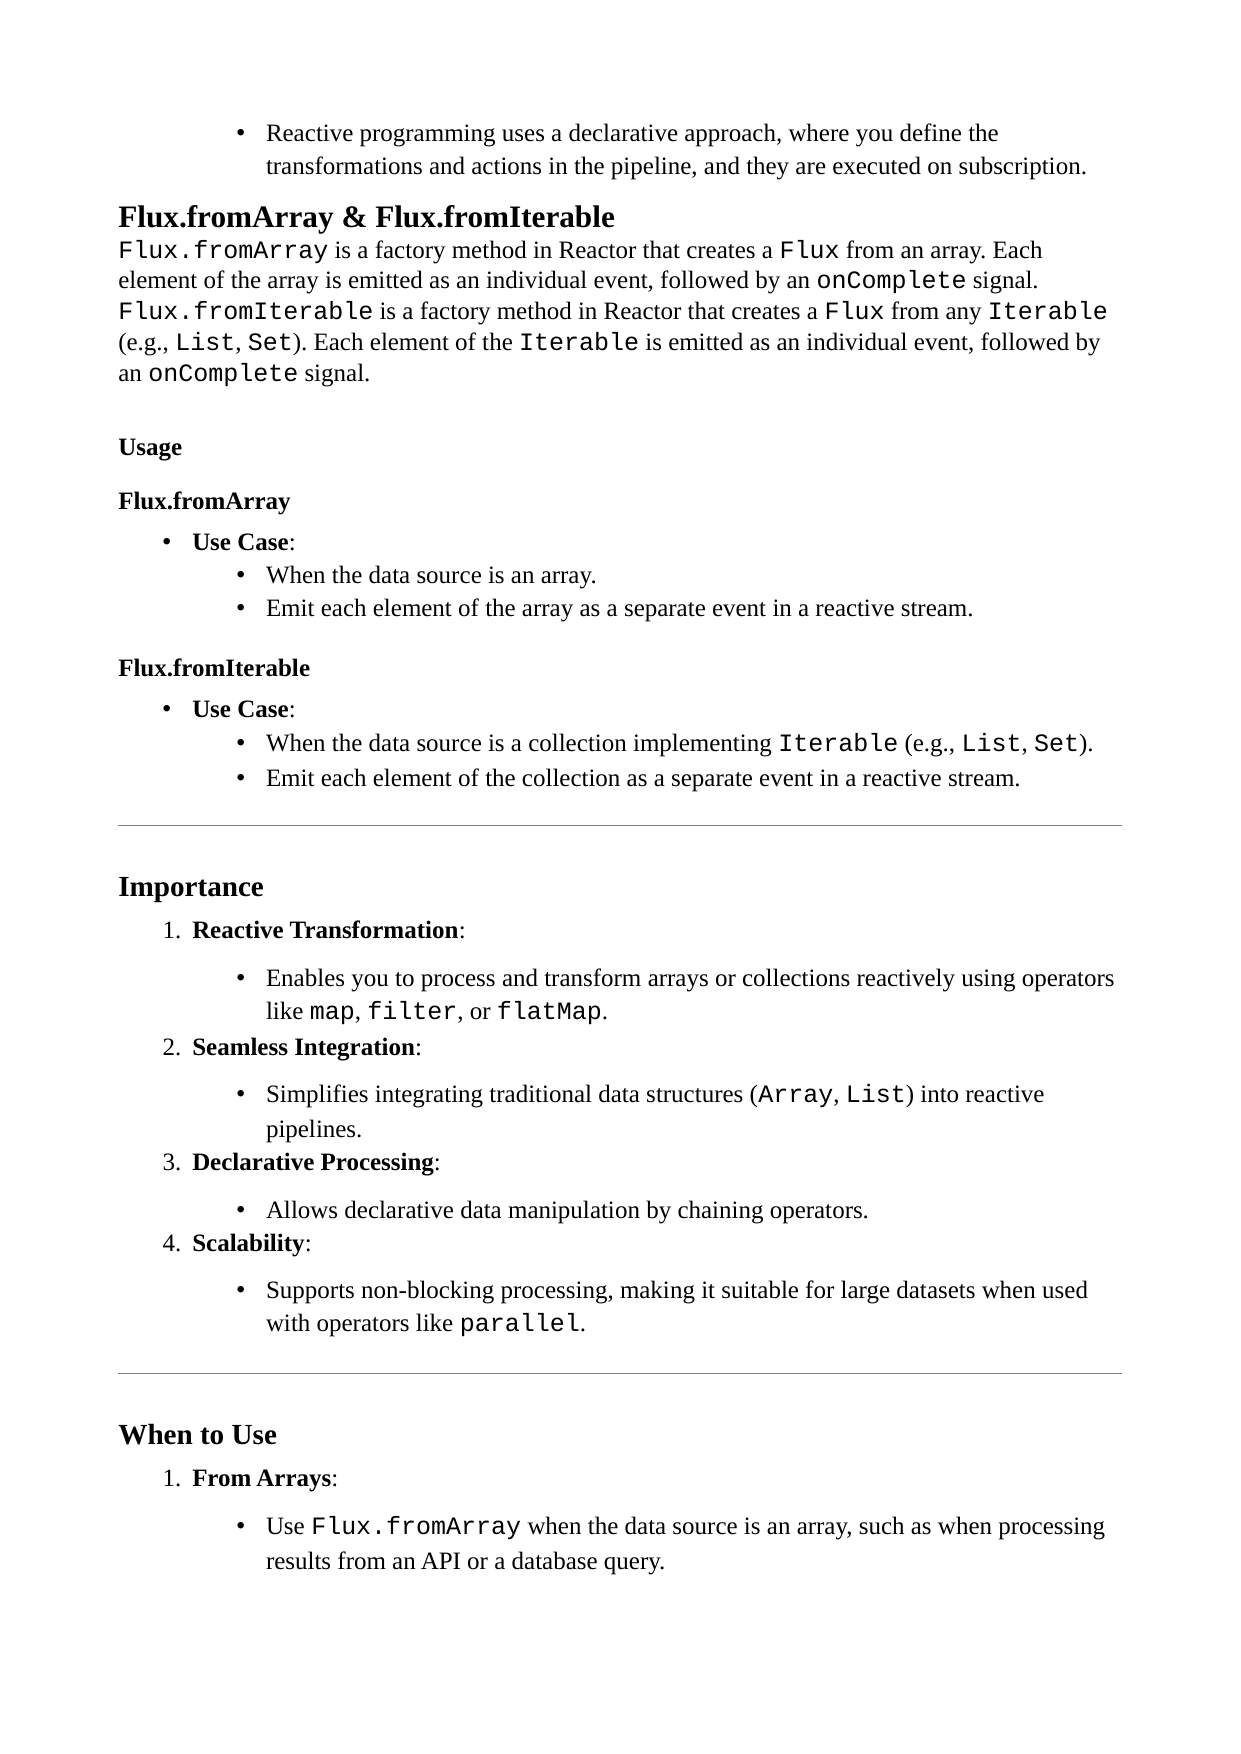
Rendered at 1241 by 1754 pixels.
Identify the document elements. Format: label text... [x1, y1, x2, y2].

list Scalability: [162, 1228, 1122, 1257]
subtitle Flux.fromIterable [118, 653, 1122, 682]
list Reactive programming uses a declarative approach, where you define the transformations and actions in the pipeline, and they are executed on subscription. [236, 118, 1122, 180]
list Reactive Transformation: [162, 916, 1122, 944]
list Emit each element of the collection as a separate event in a reactive stream. [236, 763, 1122, 792]
list From Arrays: [162, 1463, 1122, 1492]
list Supports non-blocking processing, making it suitable for large datasets when used with operators like parallel. [236, 1276, 1122, 1339]
list When the data source is an array. [236, 560, 1122, 589]
subtitle Importance [118, 869, 1122, 903]
list Allows declarative data manipulation by chaining operators. [236, 1195, 1122, 1224]
list Simplifies integrating traditional data structures (Array, List) into reactive pipelines. [236, 1079, 1122, 1143]
text Flux.fromIterable is a factory method in Reactor that creates a Flux from any Iterable (e.g., List, Set). Each element of the Iterable is emitted as an individual event, followed by an onComplete signal. [118, 296, 1122, 389]
list Declarative Processing: [162, 1147, 1122, 1176]
list Seamless Integration: [162, 1032, 1122, 1060]
list Enables you to process and transform arrays or collections reactively using operators like map, filter, or flatMap. [236, 963, 1122, 1027]
list When the data source is a collection implementing Iterable (e.g., List, Set). [236, 728, 1122, 758]
subtitle Usage [118, 432, 1122, 461]
list Emit each element of the array as a separate event in a reactive stream. [236, 593, 1122, 622]
text Flux.fromArray is a factory method in Reactor that creates a Flux from an array. Each element of the array is emitted as an individual event, followed by an onComplete signal. [118, 235, 1122, 296]
list Use Flux.fromArray when the data source is an array, such as when processing results from an API or a database query. [236, 1511, 1122, 1575]
subtitle Flux.fromArray [118, 486, 1122, 515]
subtitle When to Use [118, 1417, 1122, 1451]
list Use Case: [162, 527, 1122, 556]
list Use Case: [162, 694, 1122, 723]
text Flux.fromArray & Flux.fromIterable [118, 199, 1122, 235]
